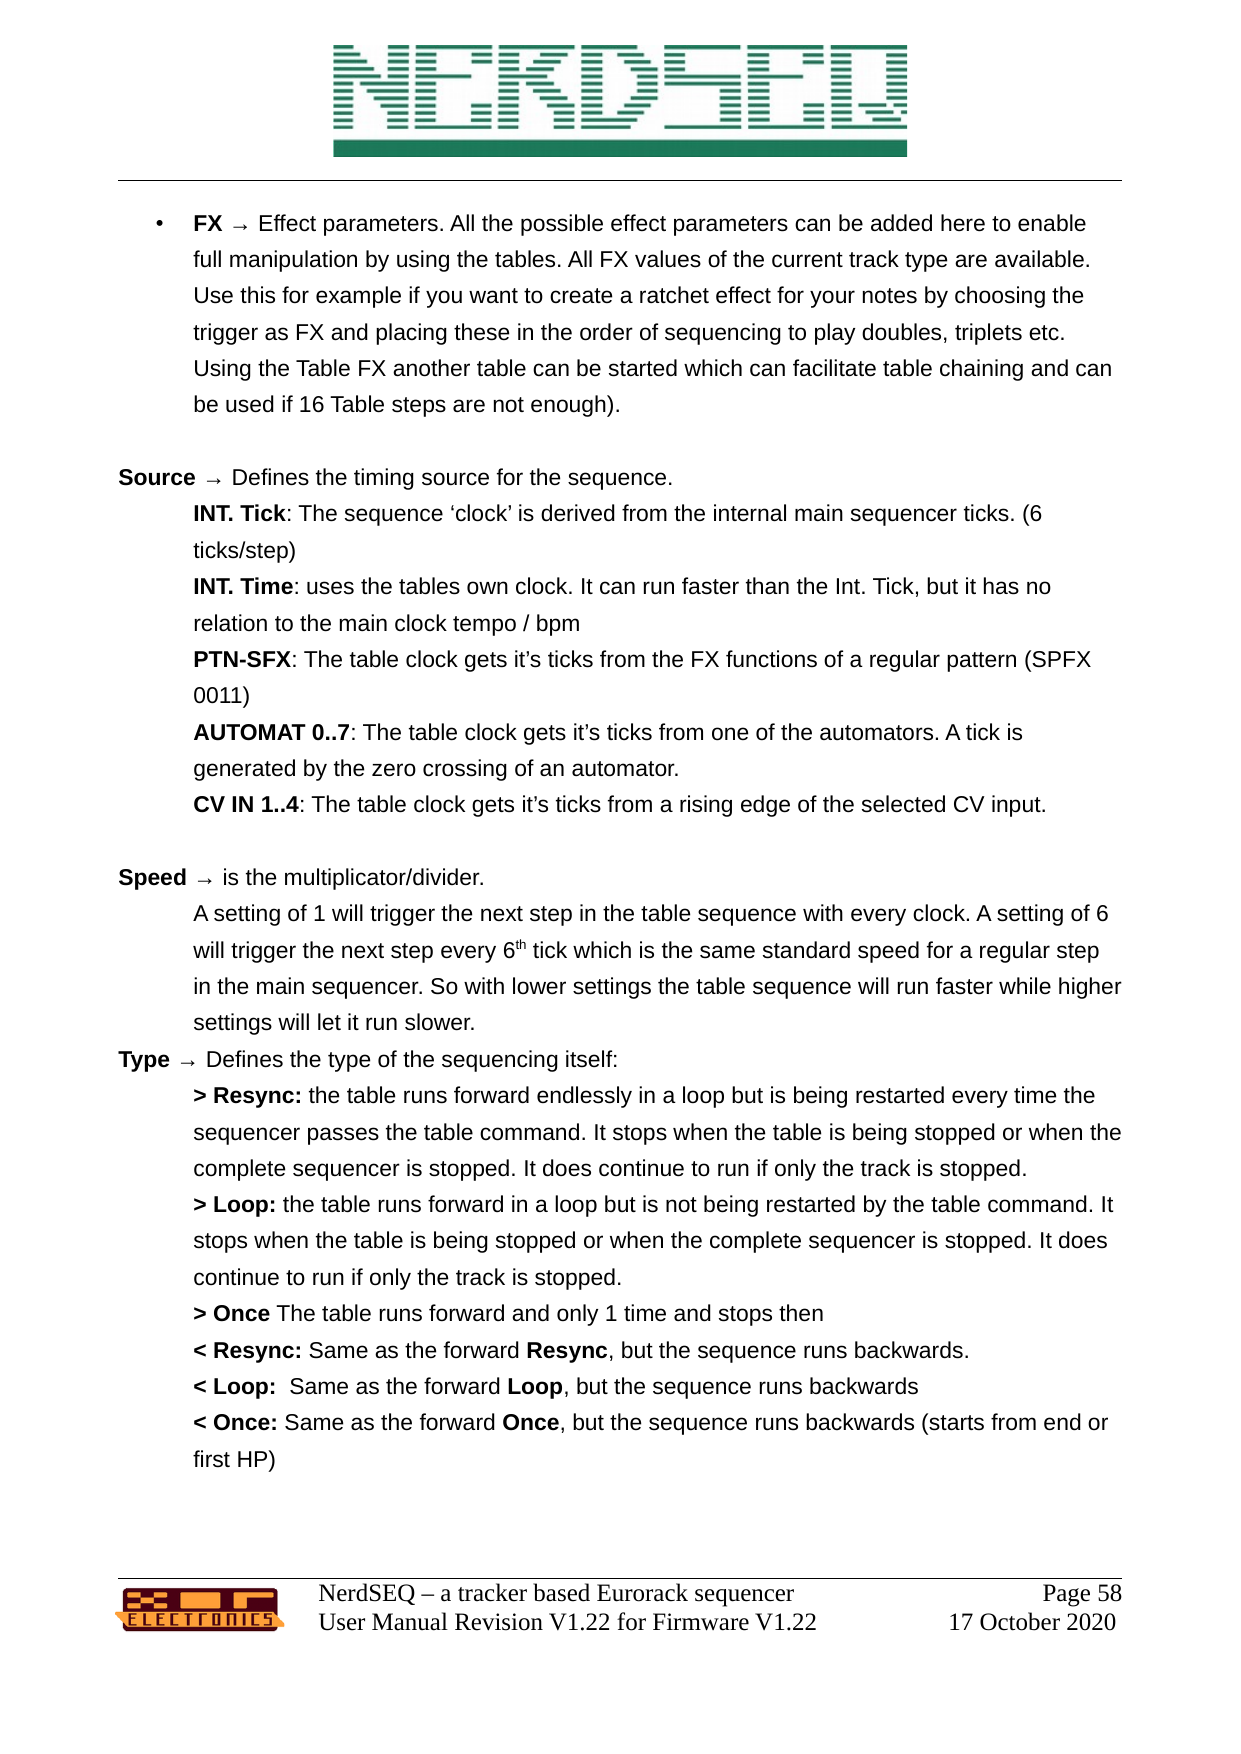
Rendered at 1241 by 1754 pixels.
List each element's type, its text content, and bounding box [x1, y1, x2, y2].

text PTN-SFX: The table clock gets it’s ticks from the FX functions of a regular pattern (SPFX 0011) [118, 646, 1122, 708]
picture [333, 45, 908, 157]
text AUTOMAT 0..7: The table clock gets it’s ticks from one of the automators. A tick is generated by the zero crossing of an automator. [118, 718, 1122, 781]
text < Once: Same as the forward Once, but the sequence runs backwards (starts from end or first HP) [193, 1409, 1122, 1472]
text > Loop: the table runs forward in a loop but is not being restarted by the table command. It stops when the table is being stopped or when the complete sequencer is stopped. It does continue to run if only the track is stopped. [193, 1191, 1122, 1290]
text Speed → is the multiplicator/divider. [118, 864, 1122, 890]
picture [115, 1584, 285, 1634]
text A setting of 1 will trigger the next step in the table sequence with every clock. A setting of 6 will trigger the next step every 6th tick which is the same standard speed for a regular step in the main sequencer. So with lower settings the table sequence will run faster while higher settings will let it run slower. [193, 900, 1122, 1036]
list FX → Effect parameters. All the possible effect parameters can be added here to enable full manipulation by using the tables. All FX values of the current track type are available. Use this for example if you want to create a ratchet effect for your notes by choosing the trigger as FX and placing these in the order of sequencing to play doubles, triplets etc. Using the Table FX another table can be started which can facilitate table chaining and can be used if 16 Table steps are not enough). [156, 209, 1122, 418]
text < Loop: Same as the forward Loop, but the sequence runs backwards [193, 1373, 1122, 1399]
text Type → Defines the type of the sequencing itself: [118, 1046, 1122, 1072]
text INT. Tick: The sequence ‘clock’ is derived from the internal main sequencer ticks. (6 ticks/step) [118, 500, 1122, 563]
text Source → Defines the timing source for the sequence. [118, 464, 1122, 490]
text INT. Time: uses the tables own clock. It can run faster than the Int. Tick, but it has no relation to the main clock tempo / bpm [118, 573, 1122, 636]
text > Resync: the table runs forward endlessly in a loop but is being restarted every time the sequencer passes the table command. It stops when the table is being stopped or when the complete sequencer is stopped. It does continue to run if only the track is stopped. [193, 1082, 1122, 1181]
text CV IN 1..4: The table clock gets it’s ticks from a rising edge of the selected CV input. [118, 791, 1122, 818]
text > Once The table runs forward and only 1 time and stops then [193, 1300, 1122, 1327]
text < Resync: Same as the forward Resync, but the sequence runs backwards. [193, 1337, 1122, 1363]
